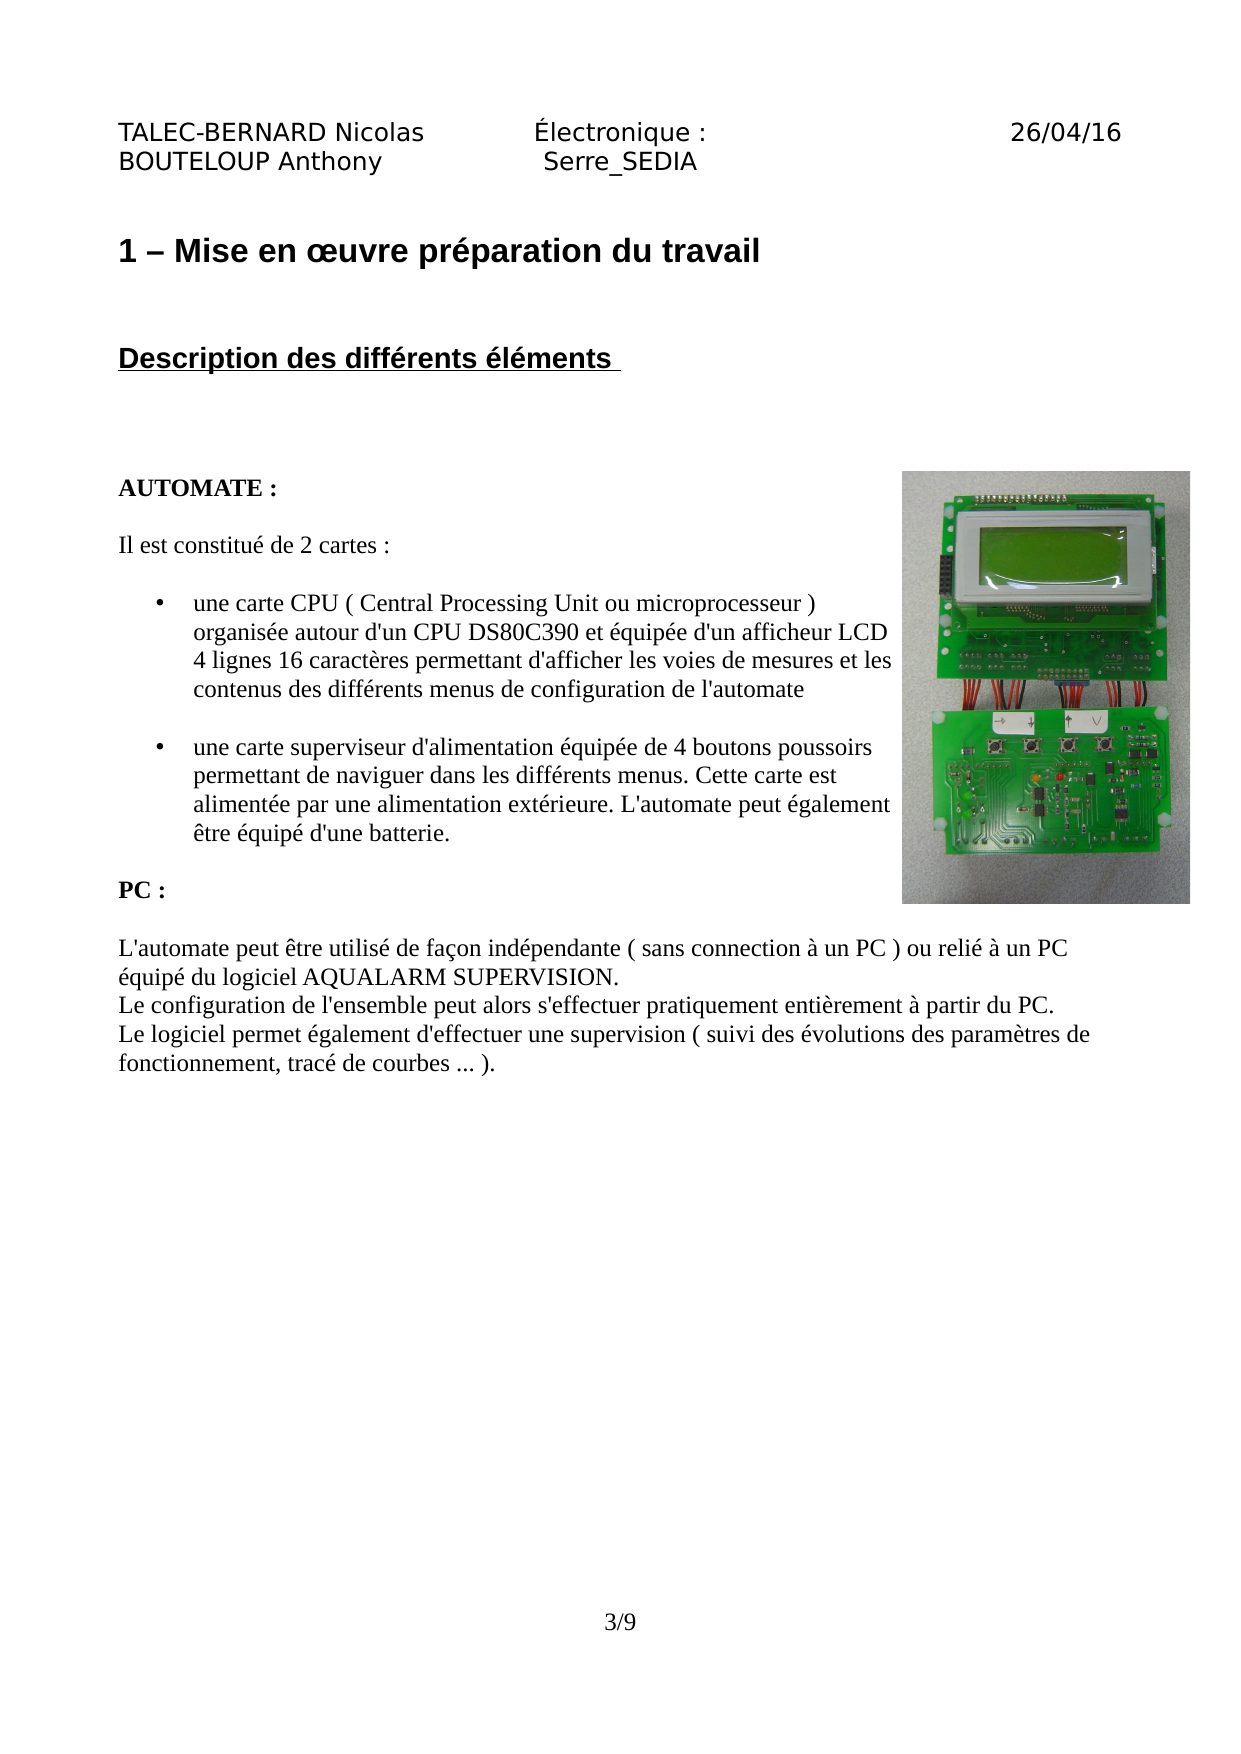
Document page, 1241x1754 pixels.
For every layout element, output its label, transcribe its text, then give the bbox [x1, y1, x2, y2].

text L'automate peut être utilisé de façon indépendante ( sans connection à un PC ) ou relié à un PC équipé du logiciel AQUALARM SUPERVISION. [118, 933, 1122, 990]
text Il est constitué de 2 cartes : [118, 530, 902, 559]
text AUTOMATE : [118, 473, 902, 502]
subtitle Description des différents éléments [118, 341, 1122, 374]
list une carte superviseur d'alimentation équipée de 4 boutons poussoirs permettant de naviguer dans les différents menus. Cette carte est alimentée par une alimentation extérieure. L'automate peut également être équipé d'une batterie. [156, 732, 902, 847]
list une carte CPU ( Central Processing Unit ou microprocesseur ) organisée autour d'un CPU DS80C390 et équipée d'un afficheur LCD 4 lignes 16 caractères permettant d'afficher les voies de mesures et les contenus des différents menus de configuration de l'automate [156, 588, 902, 703]
picture [902, 471, 1191, 904]
text Le configuration de l'ensemble peut alors s'effectuer pratiquement entièrement à partir du PC. [118, 990, 1122, 1019]
subtitle 1 – Mise en œuvre préparation du travail [118, 231, 1122, 269]
text PC : [118, 875, 902, 904]
text Le logiciel permet également d'effectuer une supervision ( suivi des évolutions des paramètres de fonctionnement, tracé de courbes ... ). [118, 1019, 1122, 1077]
